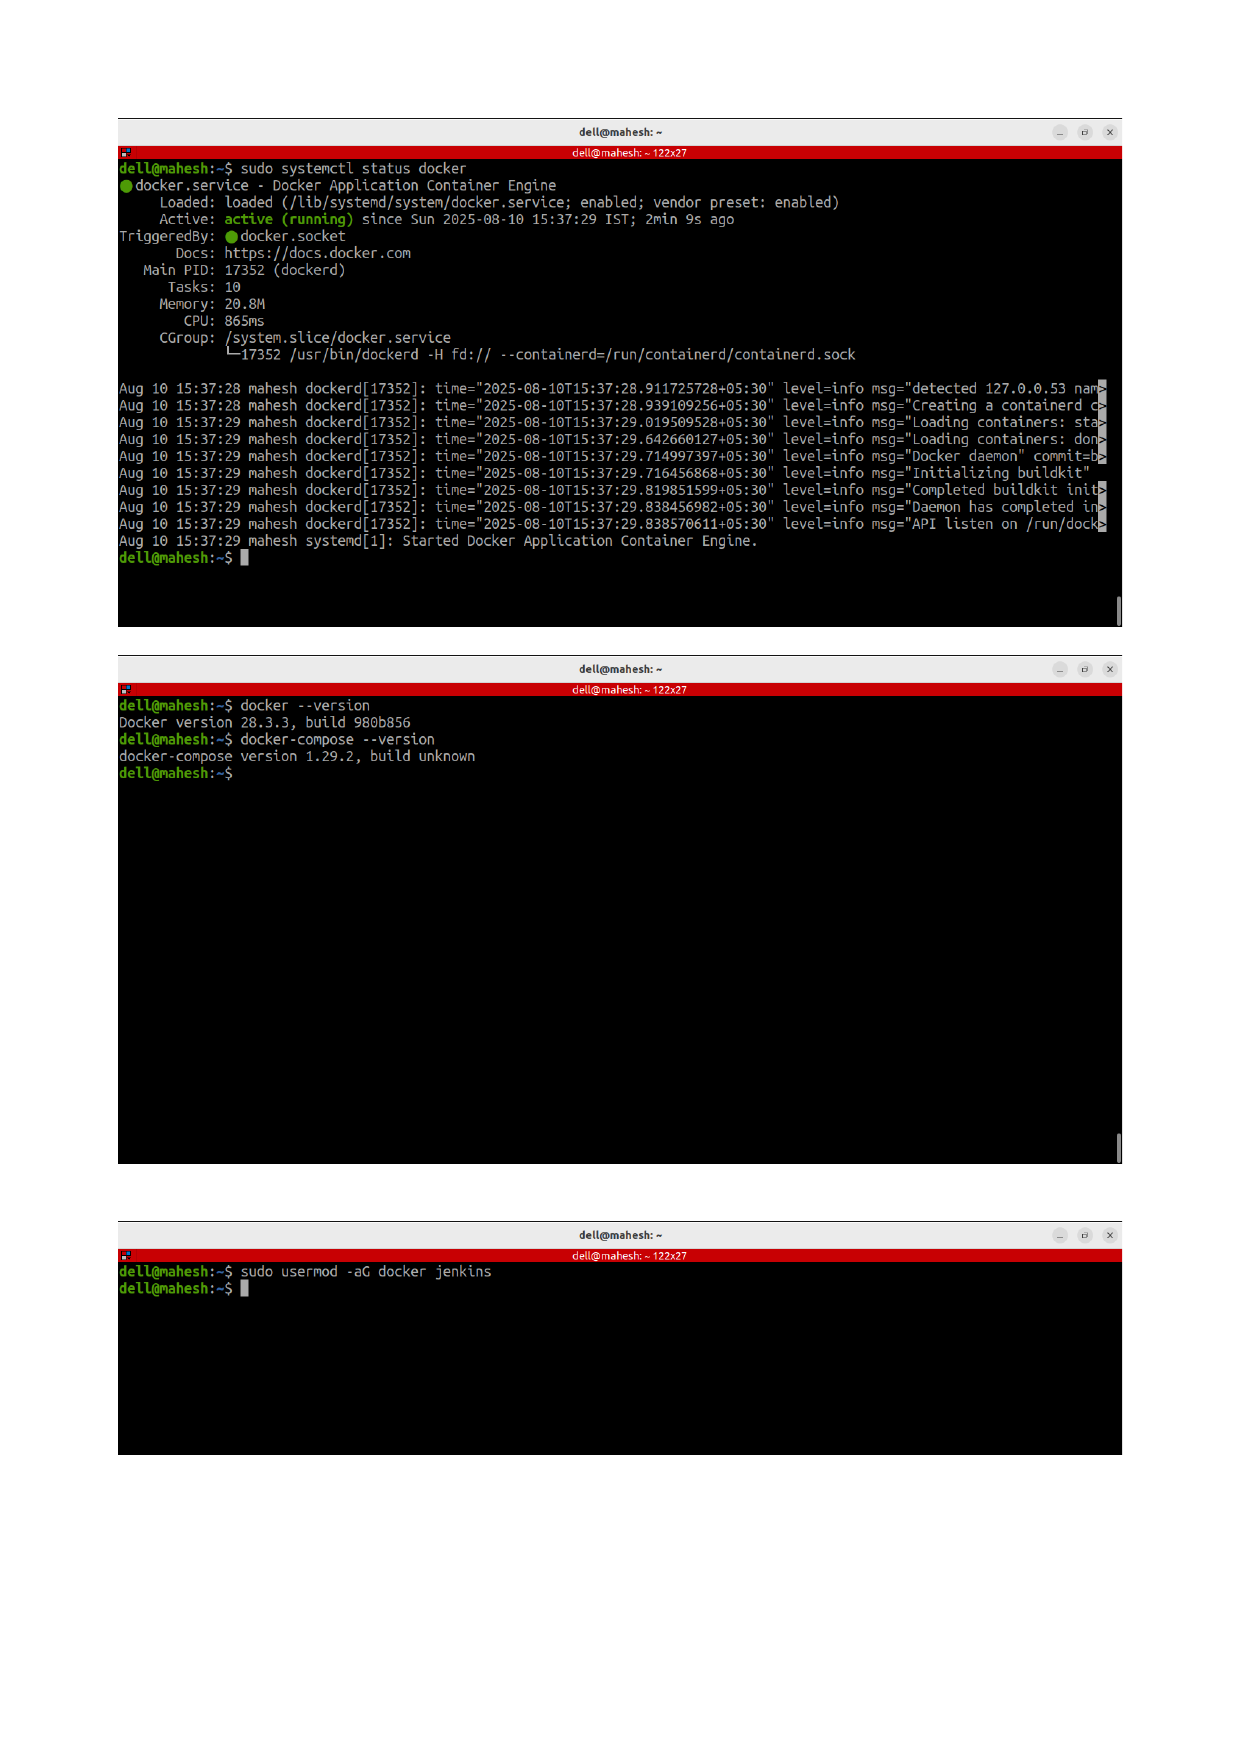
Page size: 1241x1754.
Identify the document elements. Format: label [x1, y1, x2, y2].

picture [118, 118, 1123, 627]
picture [118, 1221, 1123, 1455]
picture [118, 655, 1123, 1164]
